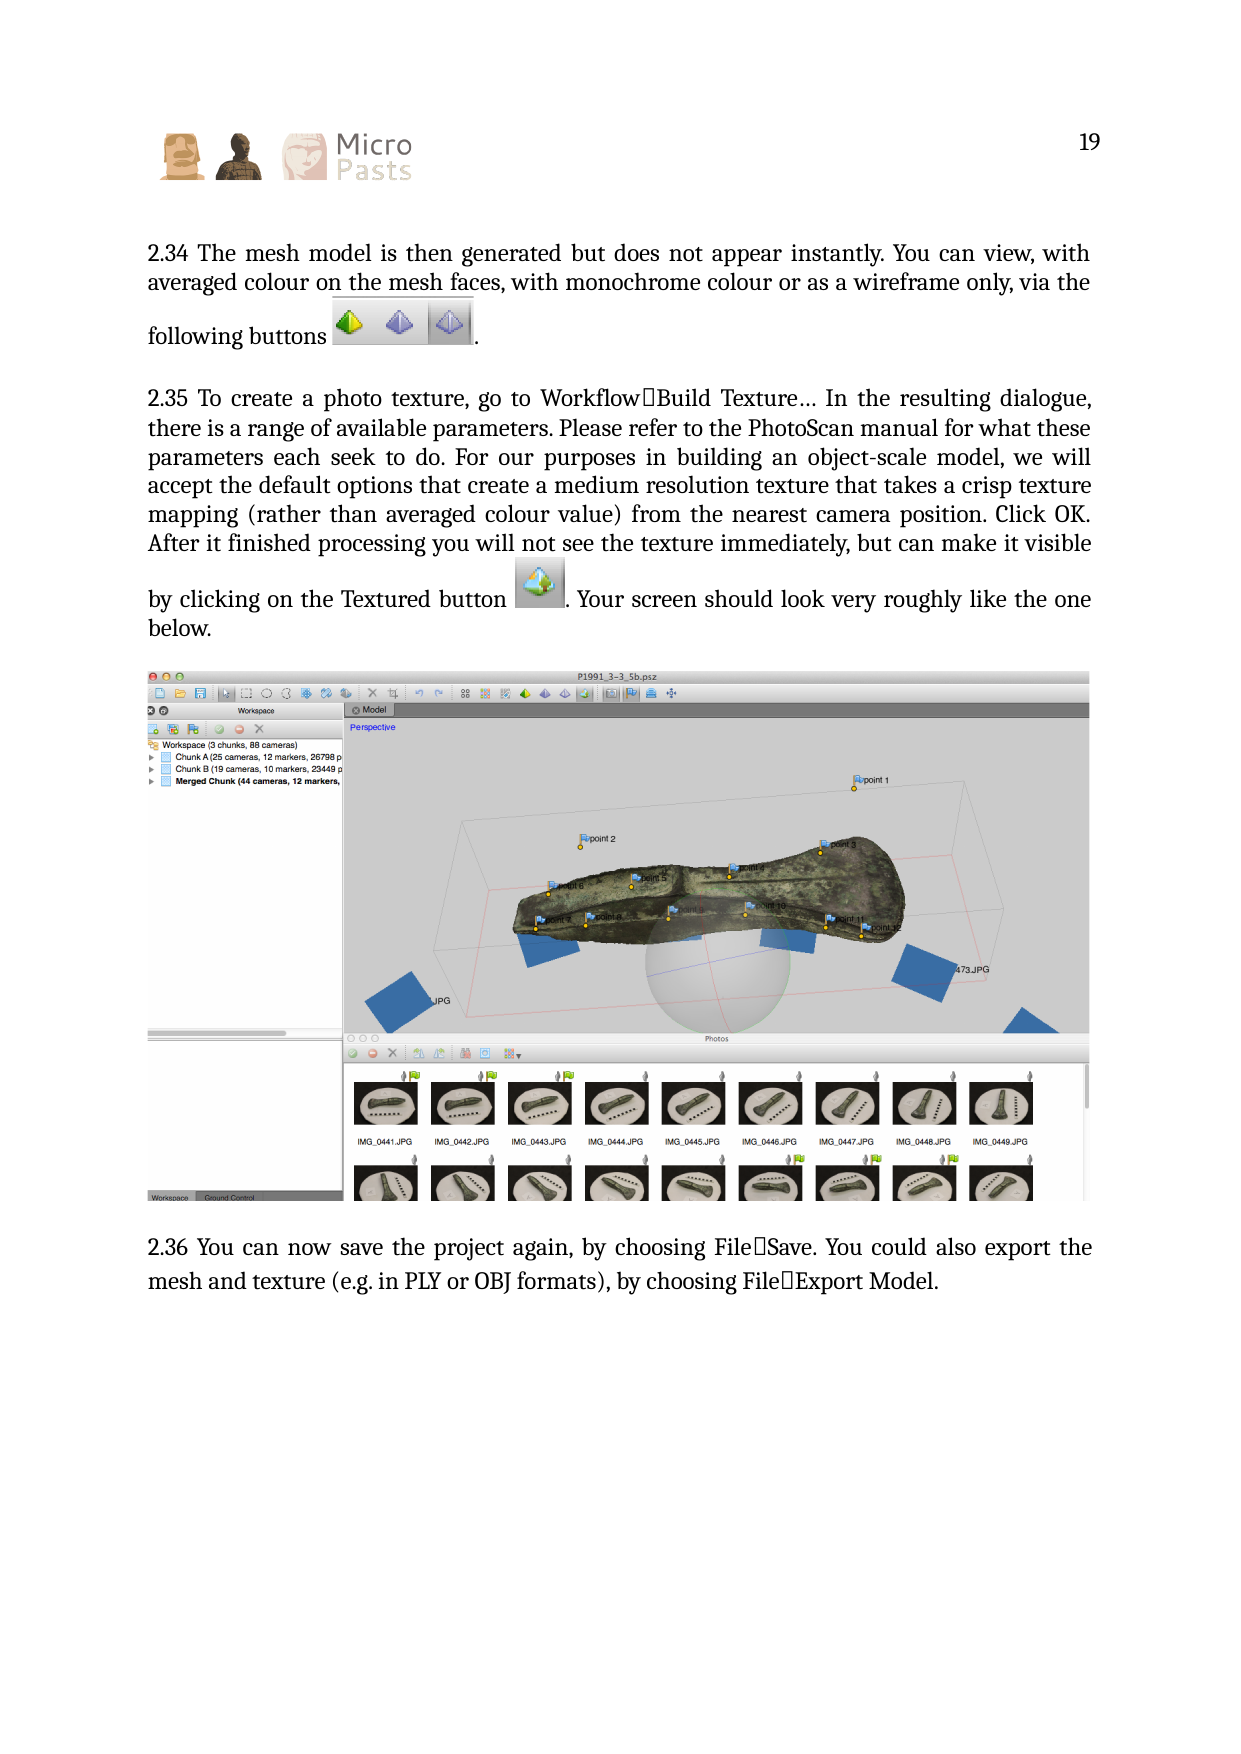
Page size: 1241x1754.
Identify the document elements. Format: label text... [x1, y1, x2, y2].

picture [147, 131, 423, 182]
text 2.35 To create a photo texture, go to WorkflowBuild Texture… In the resulting dialogue, there is a range of available parameters. Please refer to the PhotoScan manual for what these parameters each seek to do. For our purposes in building an object-scale model, we will accept the default options that create a medium resolution texture that takes a crisp texture mapping (rather than averaged colour value) from the nearest camera position. Click OK. After it finished processing you will not see the texture immediately, but can make it visible by clicking on the Textured button . Your screen should look very roughly like the one below. [148, 379, 1092, 642]
picture [332, 296, 474, 345]
picture [515, 557, 565, 608]
text 2.34 The mesh model is then generated but does not appear instantly. You can view, with averaged colour on the mesh faces, with monochrome colour or as a wireframe only, via the following buttons . [148, 239, 1092, 351]
text 2.36 You can now save the project again, by choosing FileSave. You could also export the mesh and texture (e.g. in PLY or OBJ formats), by choosing FileExport Model. [148, 1229, 1092, 1297]
picture [147, 671, 1090, 1201]
